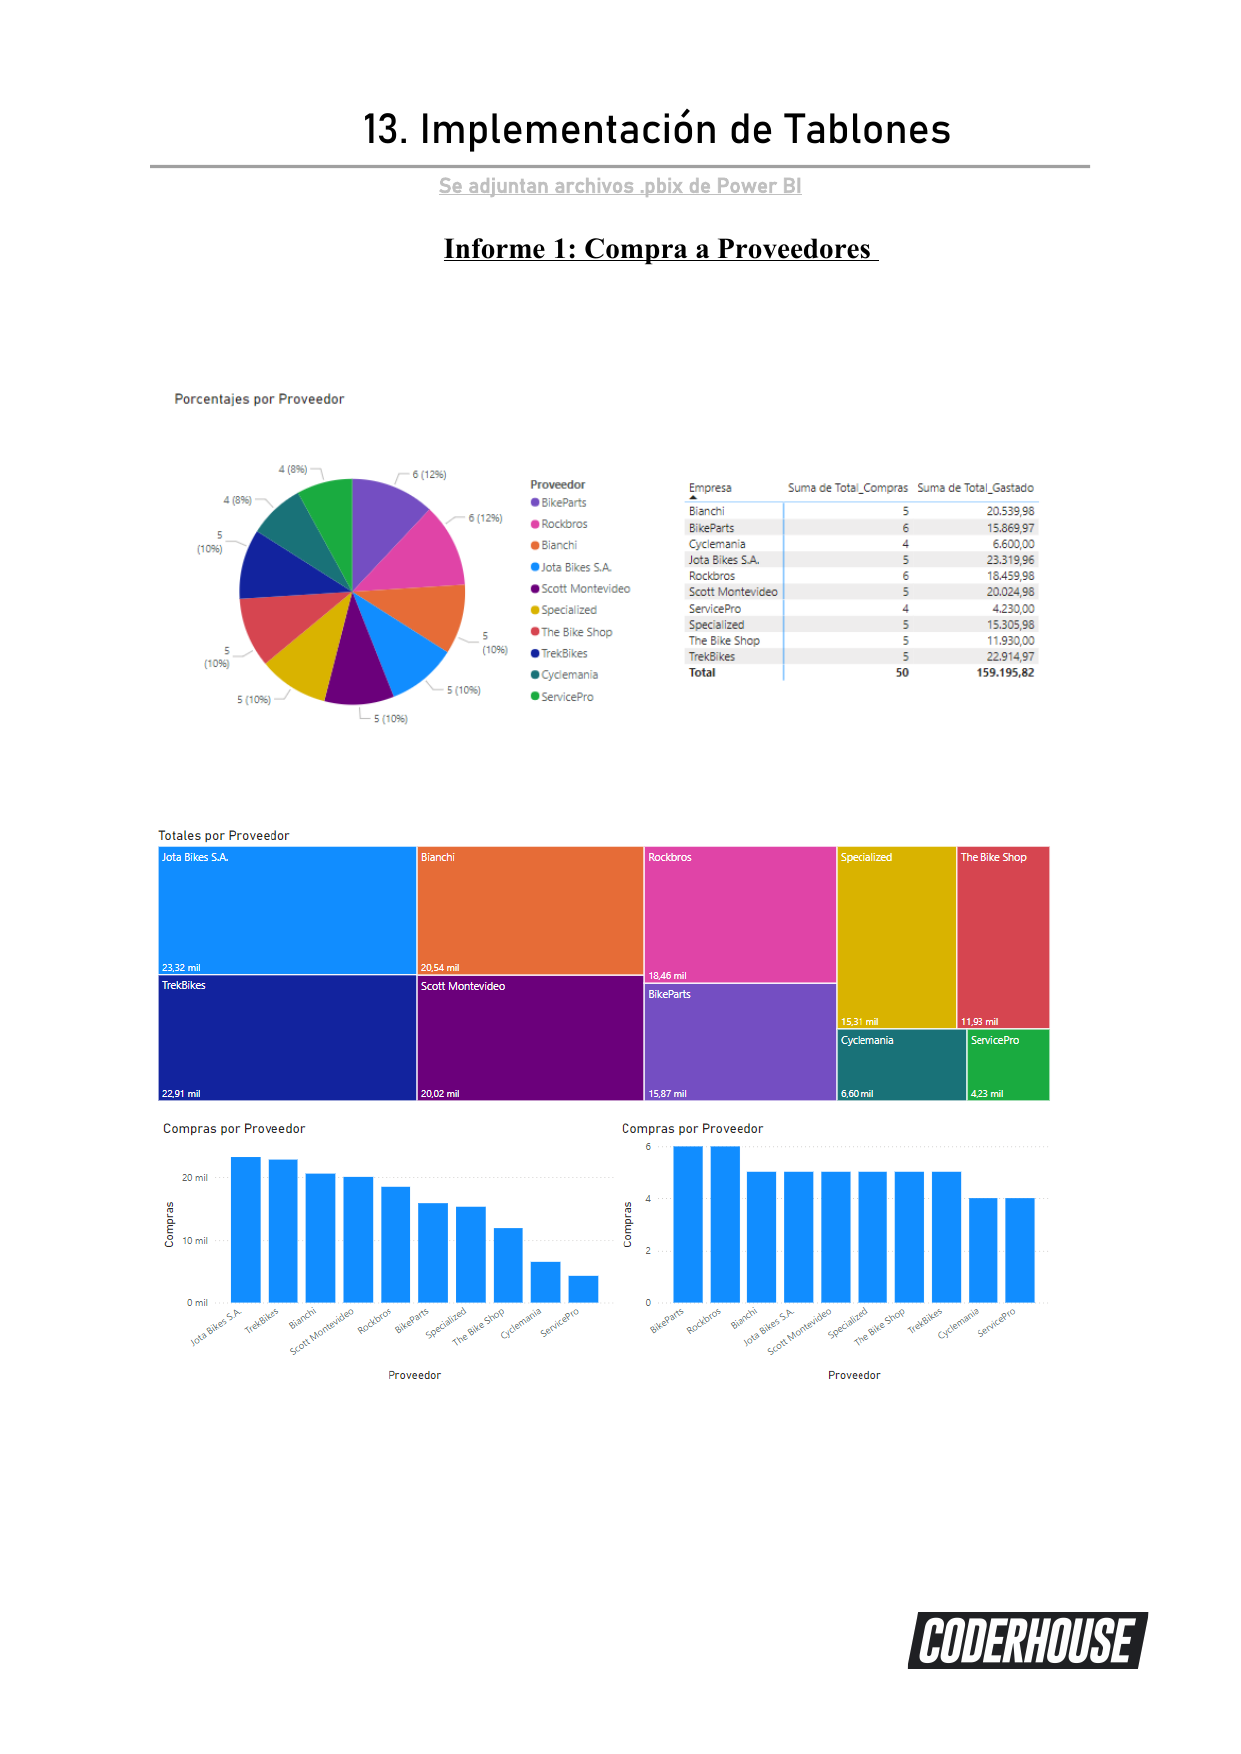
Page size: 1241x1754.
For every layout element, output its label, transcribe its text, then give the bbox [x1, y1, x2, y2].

picture [150, 374, 1091, 752]
picture [155, 827, 1095, 1387]
subtitle 13. Implementación de Tablones [225, 102, 1090, 152]
list Informe 1: Compra a Proveedores [194, 231, 1090, 264]
picture [907, 1612, 1149, 1669]
text Se adjuntan archivos .pbix de Power BI [150, 169, 1090, 197]
